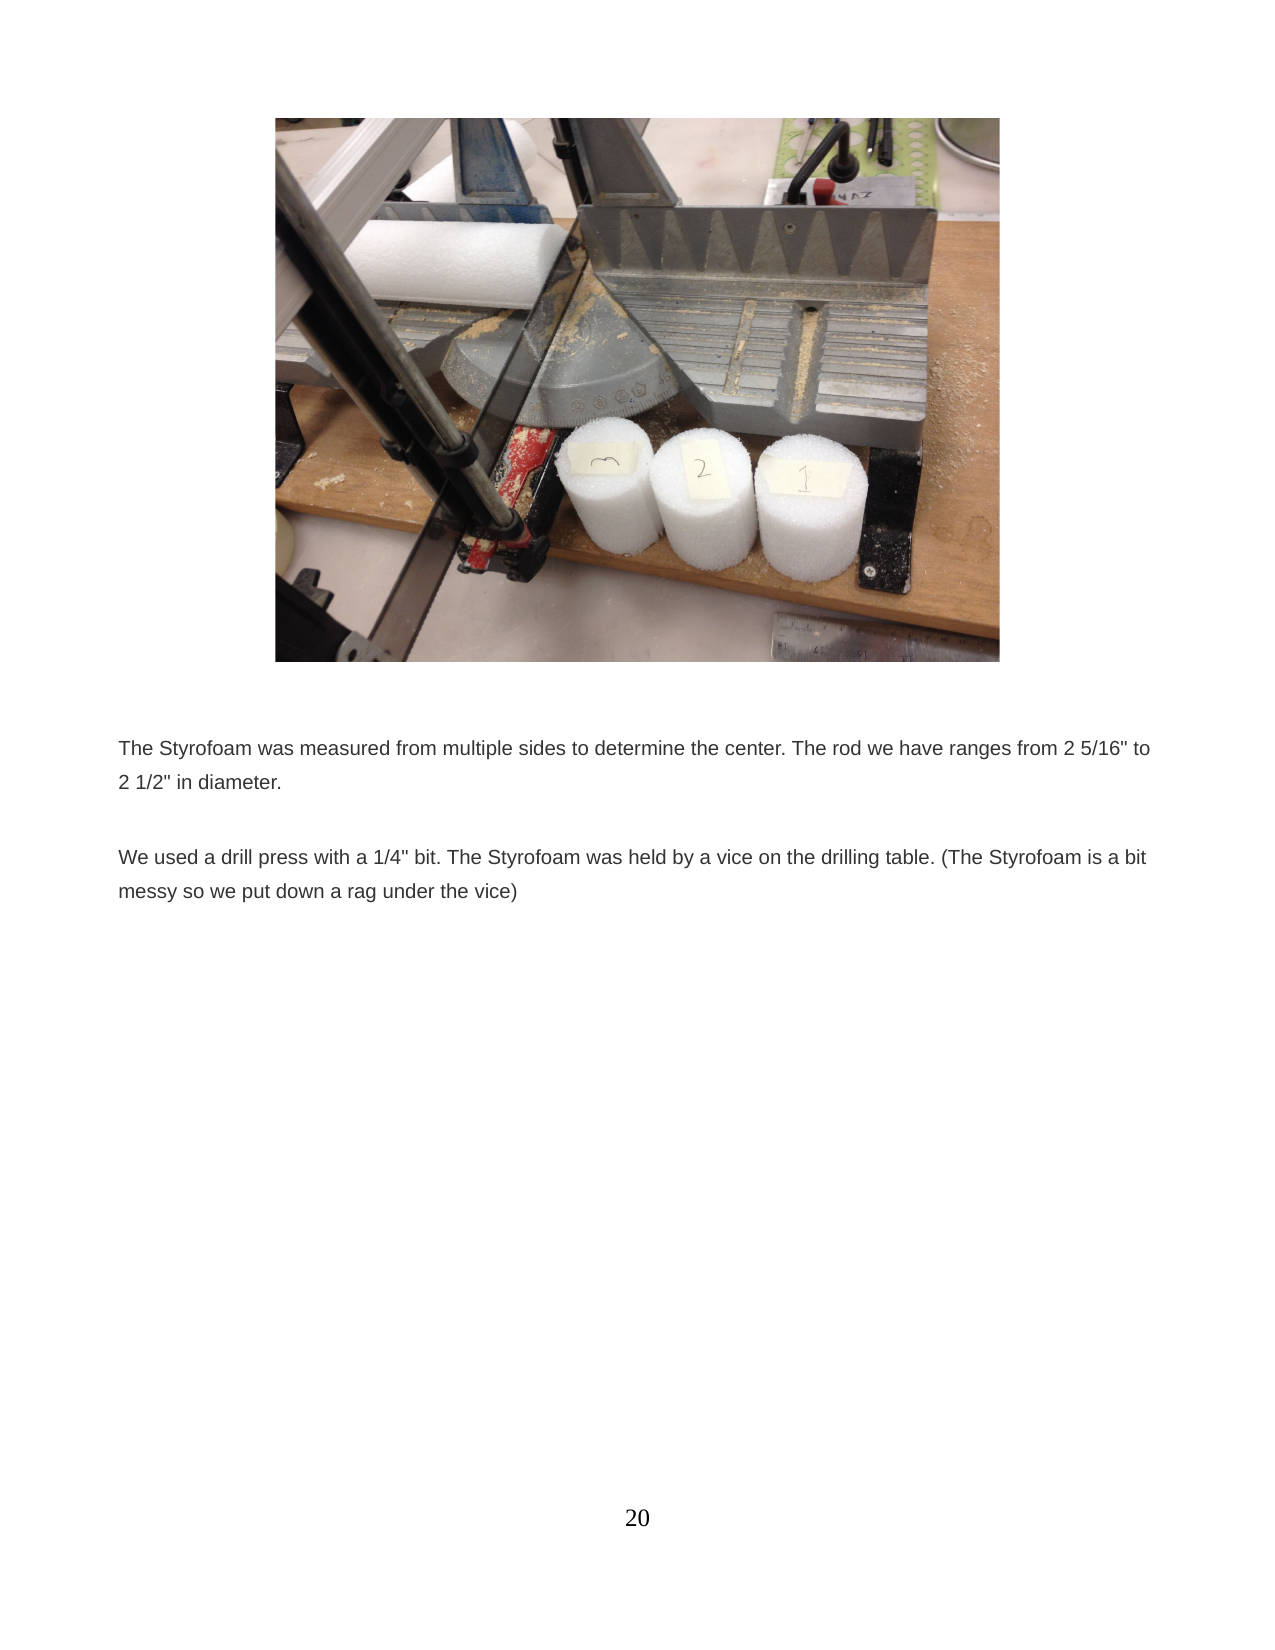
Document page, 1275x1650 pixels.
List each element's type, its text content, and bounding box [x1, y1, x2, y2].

picture [275, 118, 1000, 662]
text We used a drill press with a 1/4" bit. The Styrofoam was held by a vice on the drilling table. (The Styrofoam is a bit messy so we put down a rag under the vice) [118, 834, 1157, 903]
text The Styrofoam was measured from multiple sides to determine the center. The rod we have ranges from 2 5/16" to 2 1/2" in diameter. [118, 726, 1157, 794]
